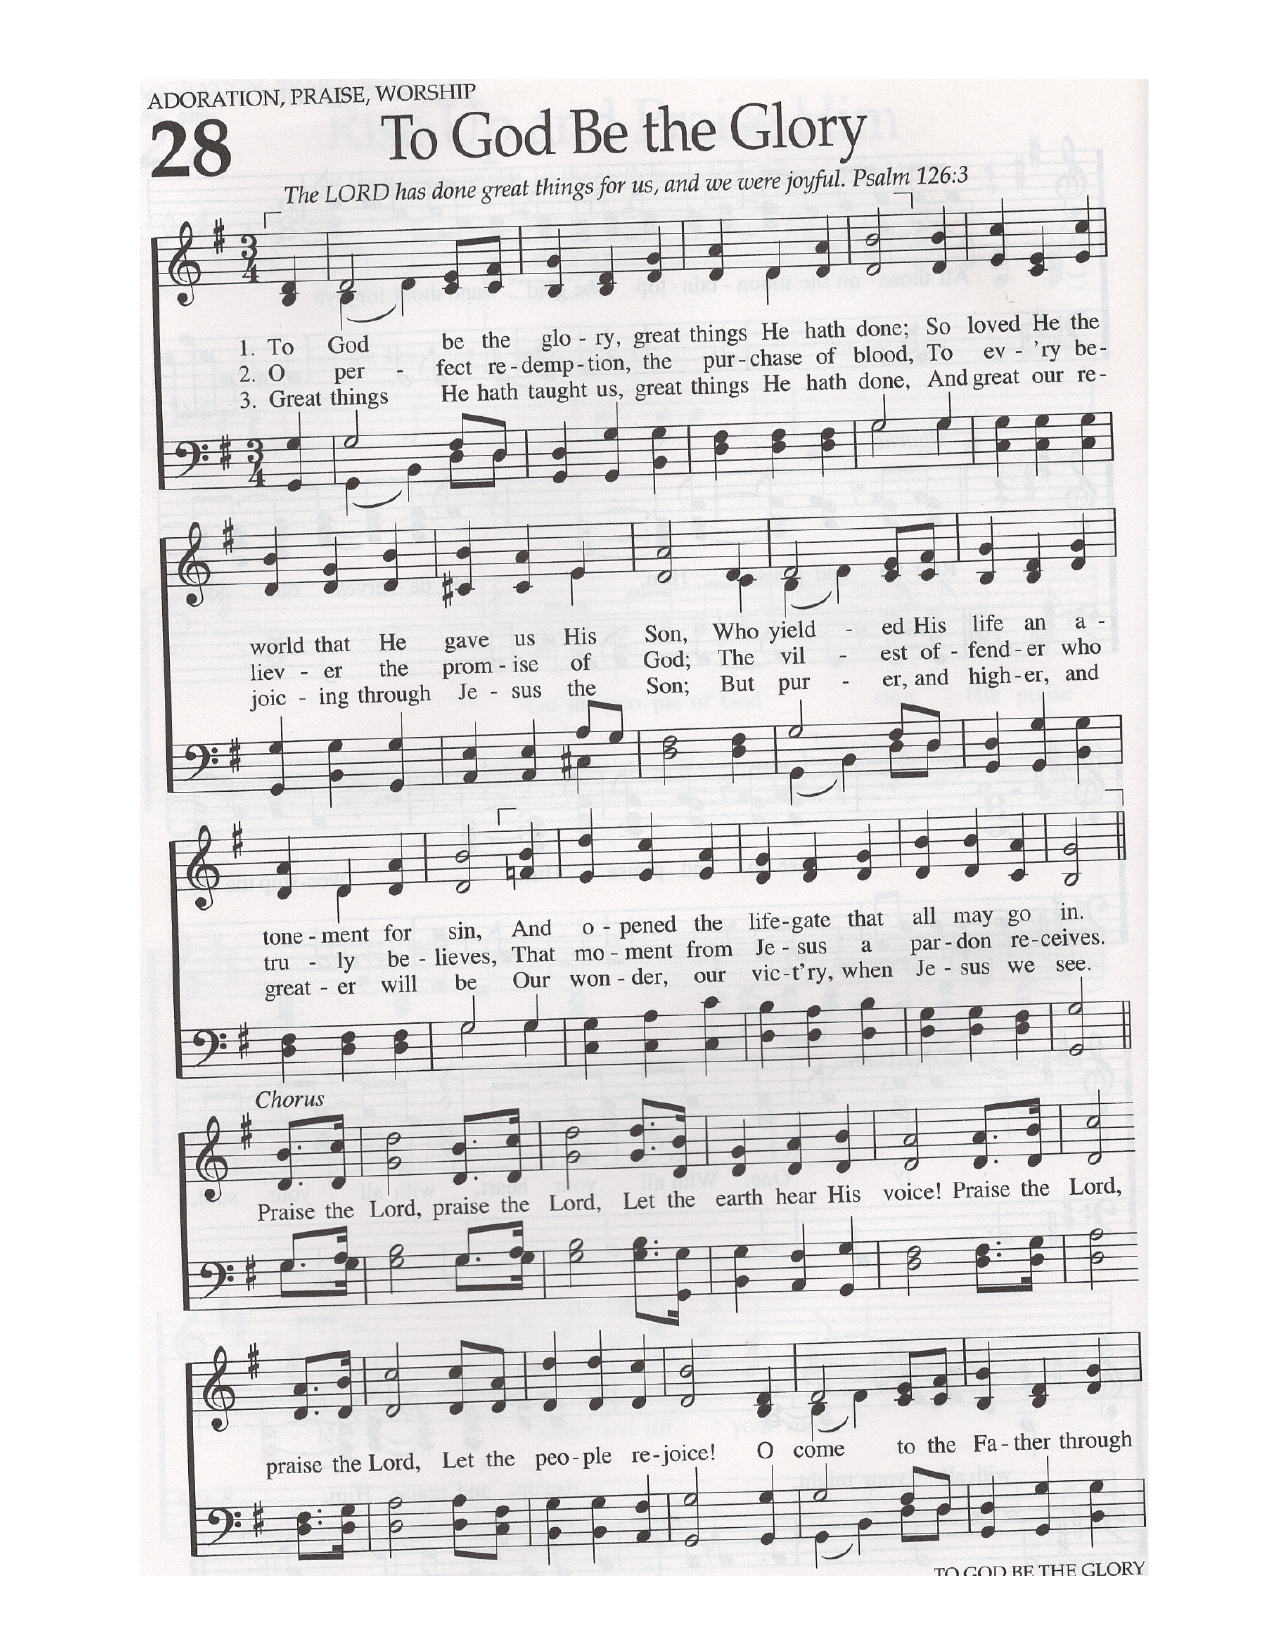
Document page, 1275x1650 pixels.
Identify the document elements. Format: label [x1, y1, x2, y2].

picture [140, 79, 591, 1241]
